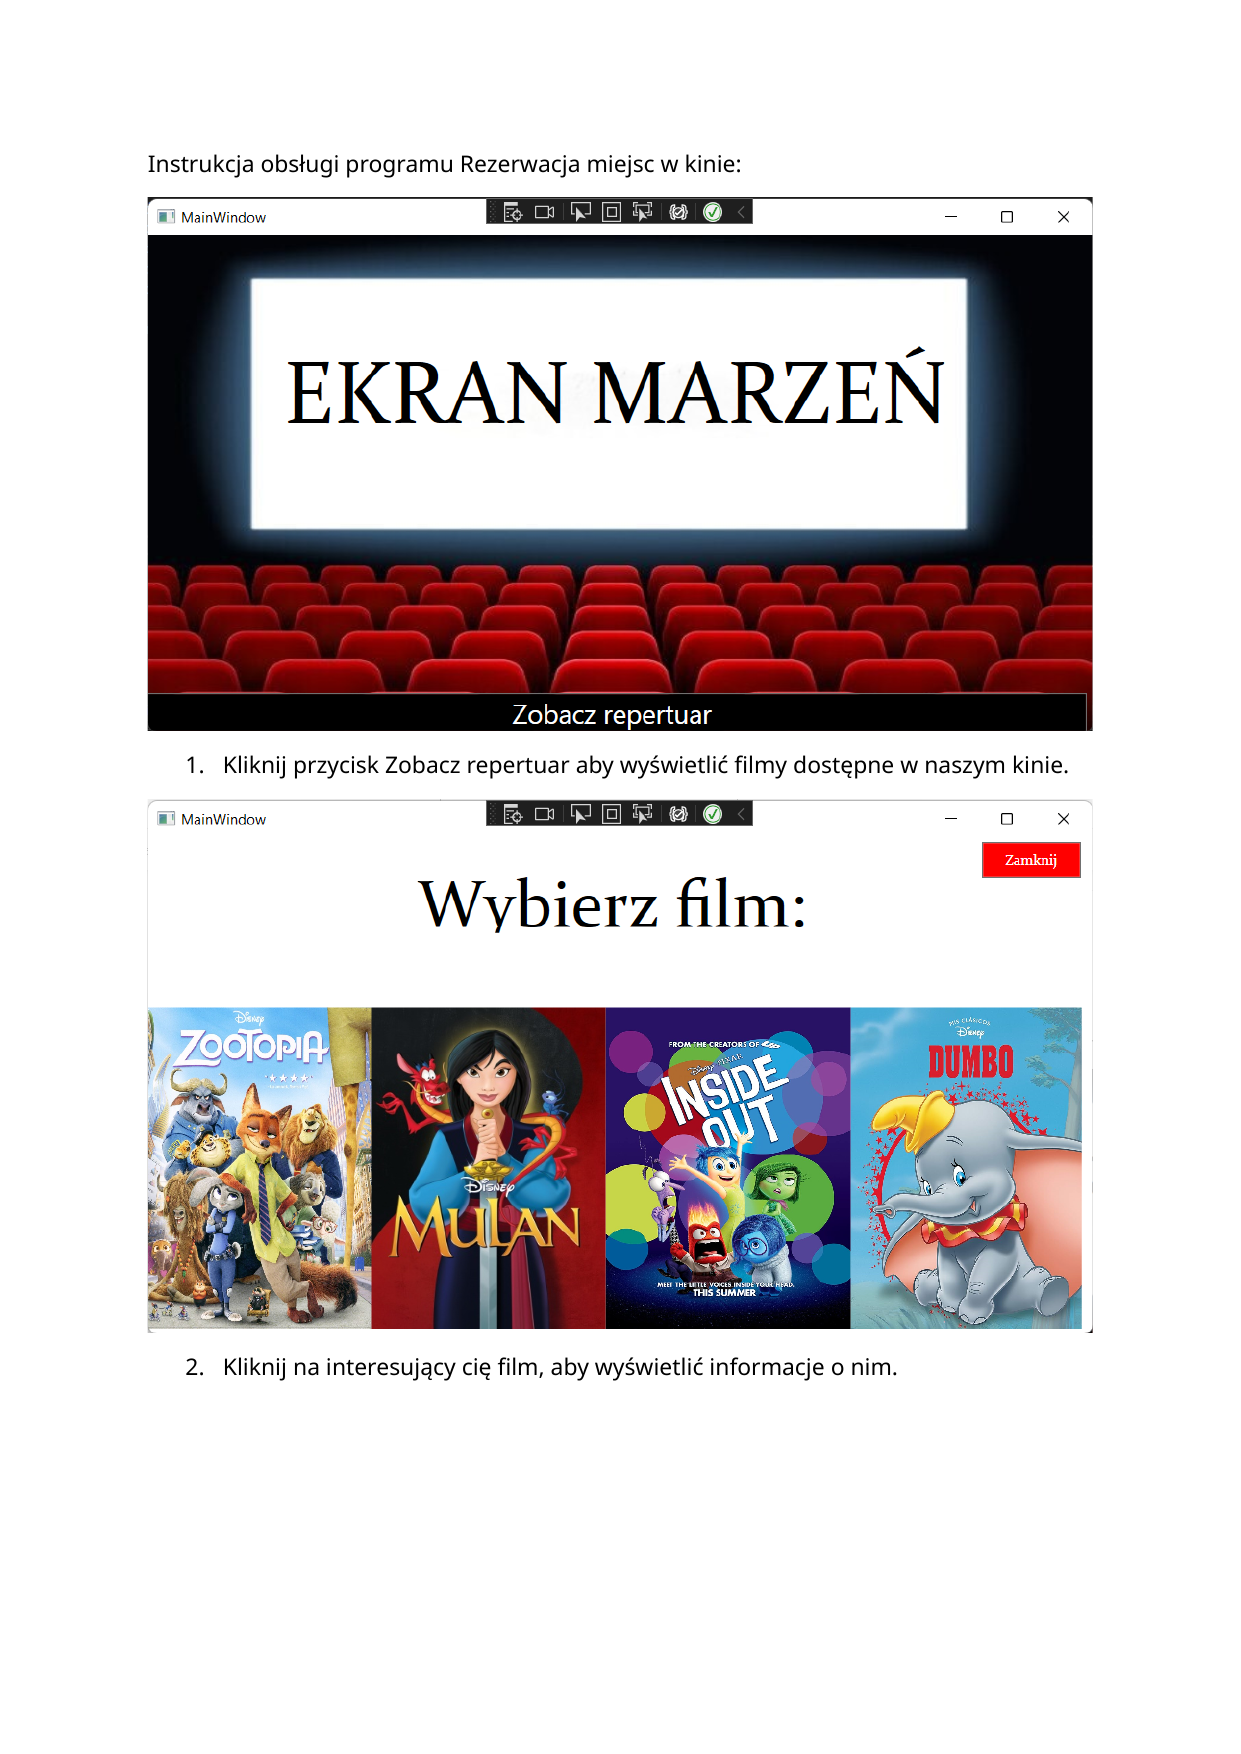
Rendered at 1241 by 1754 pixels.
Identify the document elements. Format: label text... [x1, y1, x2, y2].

text Instrukcja obsługi programu Rezerwacja miejsc w kinie: [148, 148, 1093, 179]
list Kliknij na interesujący cię film, aby wyświetlić informacje o nim. [185, 1351, 1093, 1383]
list Kliknij przycisk Zobacz repertuar aby wyświetlić filmy dostępne w naszym kinie. [185, 749, 1093, 781]
